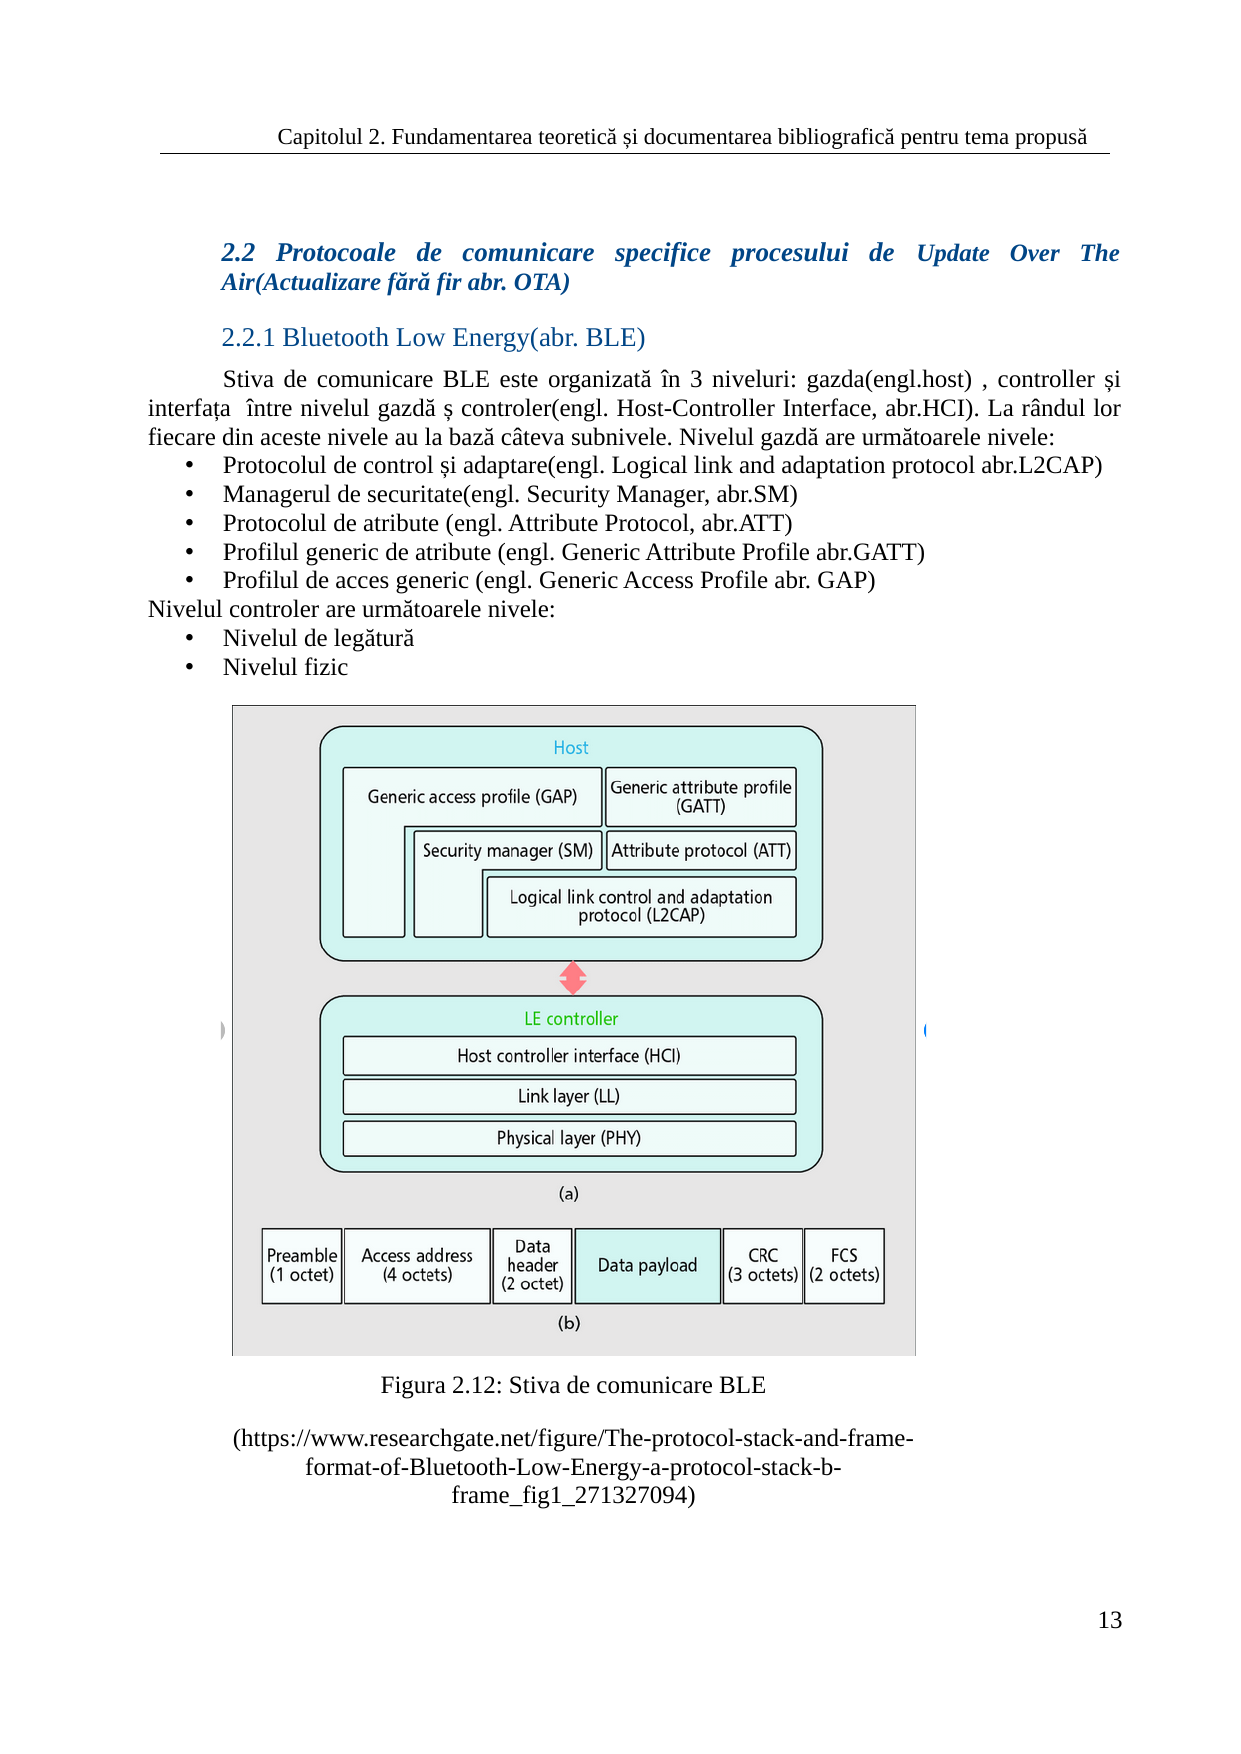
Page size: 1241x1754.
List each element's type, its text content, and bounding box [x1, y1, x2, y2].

subtitle 2.2.1 Bluetooth Low Energy(abr. BLE) [221, 321, 1122, 352]
list Nivelul de legătură [185, 623, 1122, 652]
list Nivelul fizic [185, 652, 1122, 681]
list Profilul generic de atribute (engl. Generic Attribute Profile abr.GATT) [185, 537, 1122, 566]
picture [220, 698, 927, 1366]
subtitle 2.2 Protocoale de comunicare specifice procesului de Update Over The Air(Actualizare fără fir abr. OTA) [221, 236, 1122, 296]
text Figura 2.12: Stiva de comunicare BLE [221, 1366, 926, 1399]
list Managerul de securitate(engl. Security Manager, abr.SM) [185, 479, 1122, 508]
list Profilul de acces generic (engl. Generic Access Profile abr. GAP) [185, 566, 1122, 594]
list Protocolul de atribute (engl. Attribute Protocol, abr.ATT) [185, 508, 1122, 537]
text Nivelul controler are următoarele nivele: [148, 594, 1122, 623]
text Stiva de comunicare BLE este organizată în 3 niveluri: gazda(engl.host) , controller și interfața între nivelul gazdă ș controler(engl. Host-Controller Interface, abr.HCI). La rândul lor fiecare din aceste nivele au la bază câteva subnivele. Nivelul gazdă are următoarele nivele: [148, 364, 1122, 451]
list Protocolul de control și adaptare(engl. Logical link and adaptation protocol abr.L2CAP) [185, 451, 1122, 479]
text (https://www.researchgate.net/figure/The-protocol-stack-and-frame-format-of-Bluetooth-Low-Energy-a-protocol-stack-b-frame_fig1_271327094) [221, 1423, 926, 1509]
